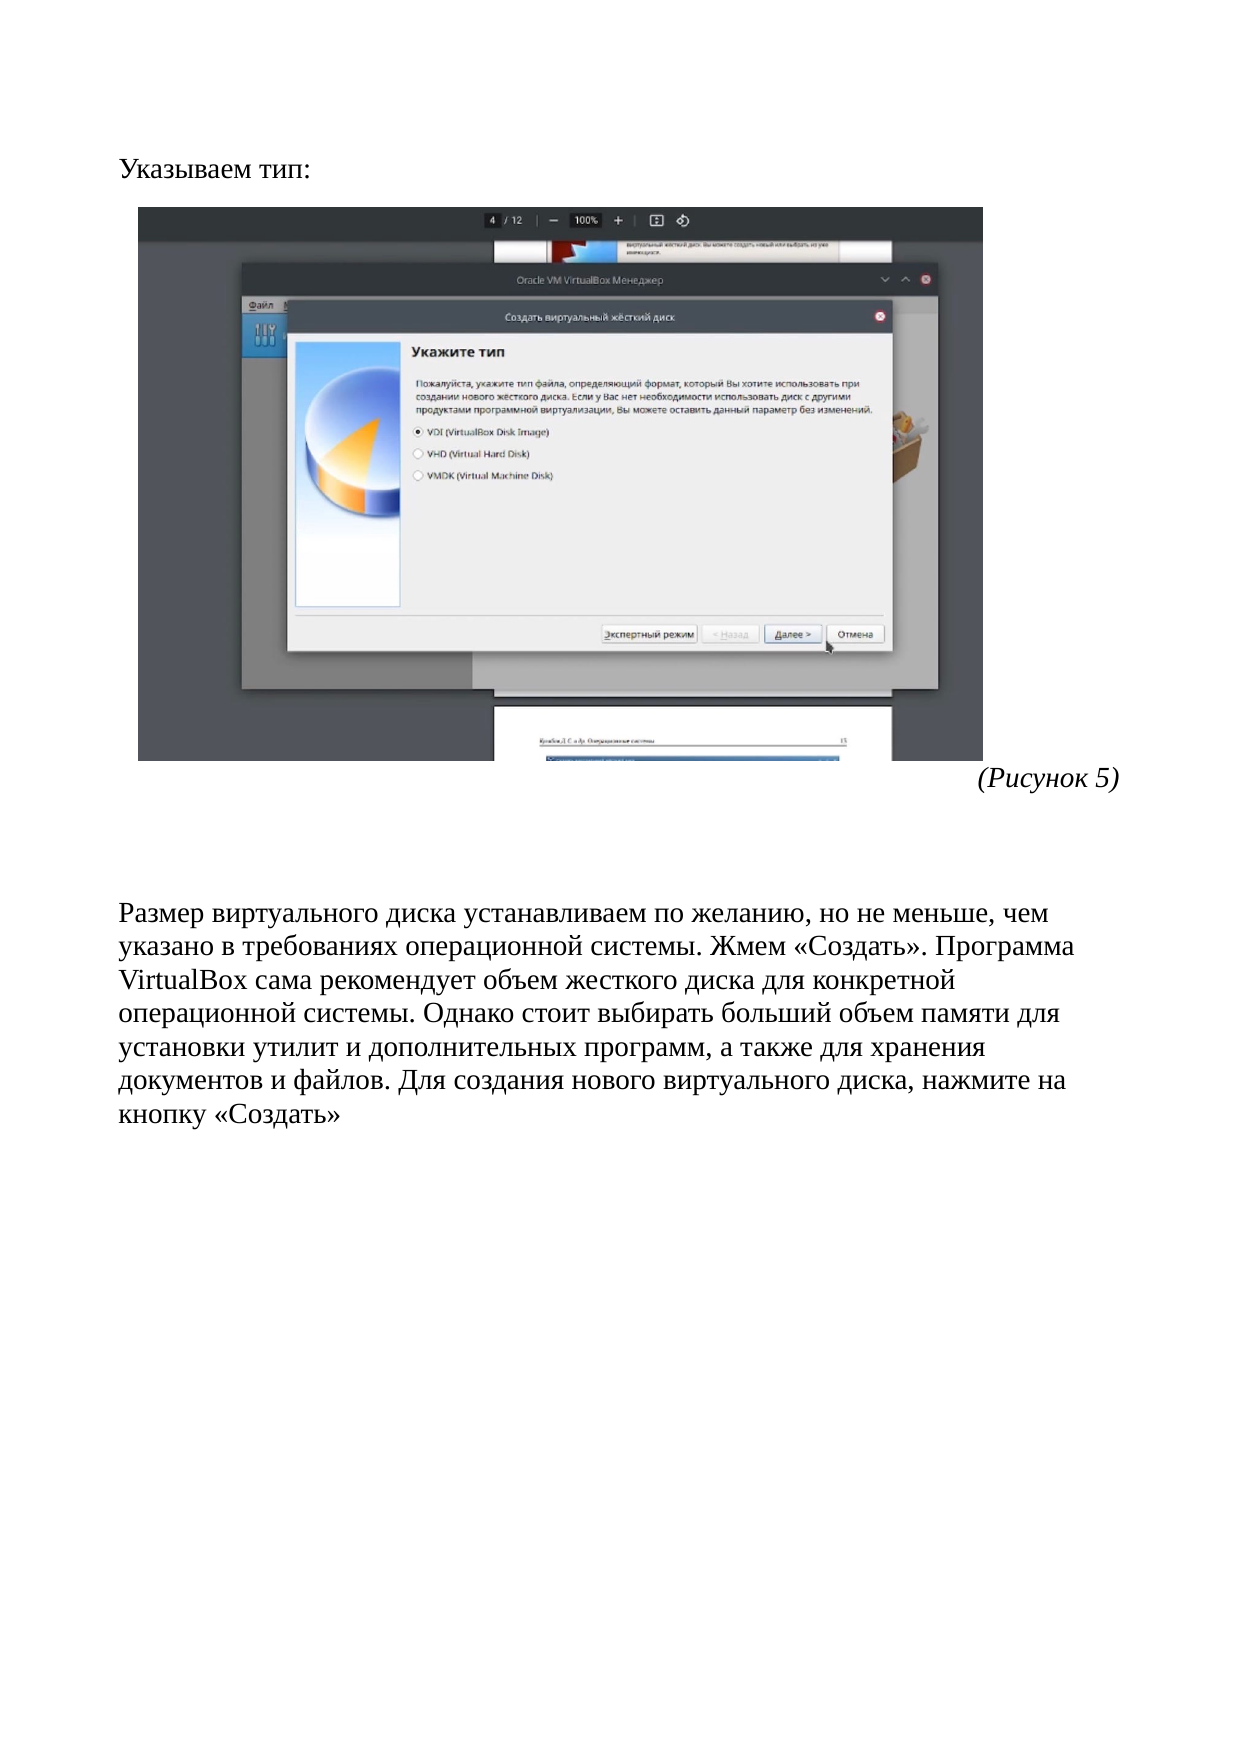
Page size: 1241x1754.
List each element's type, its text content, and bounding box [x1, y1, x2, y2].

text Указываем тип: [118, 152, 1122, 185]
picture [138, 207, 983, 761]
text (Рисунок 5) [118, 185, 1122, 794]
text Размер виртуального диска устанавливаем по желанию, но не меньше, чем указано в требованиях операционной системы. Жмем «Создать». Программа VirtualBox сама рекомендует объем жесткого диска для конкретной операционной системы. Однако стоит выбирать больший объем памяти для установки утилит и дополнительных программ, а также для хранения документов и файлов. Для создания нового виртуального диска, нажмите на кнопку «Создать» [118, 895, 1122, 1129]
